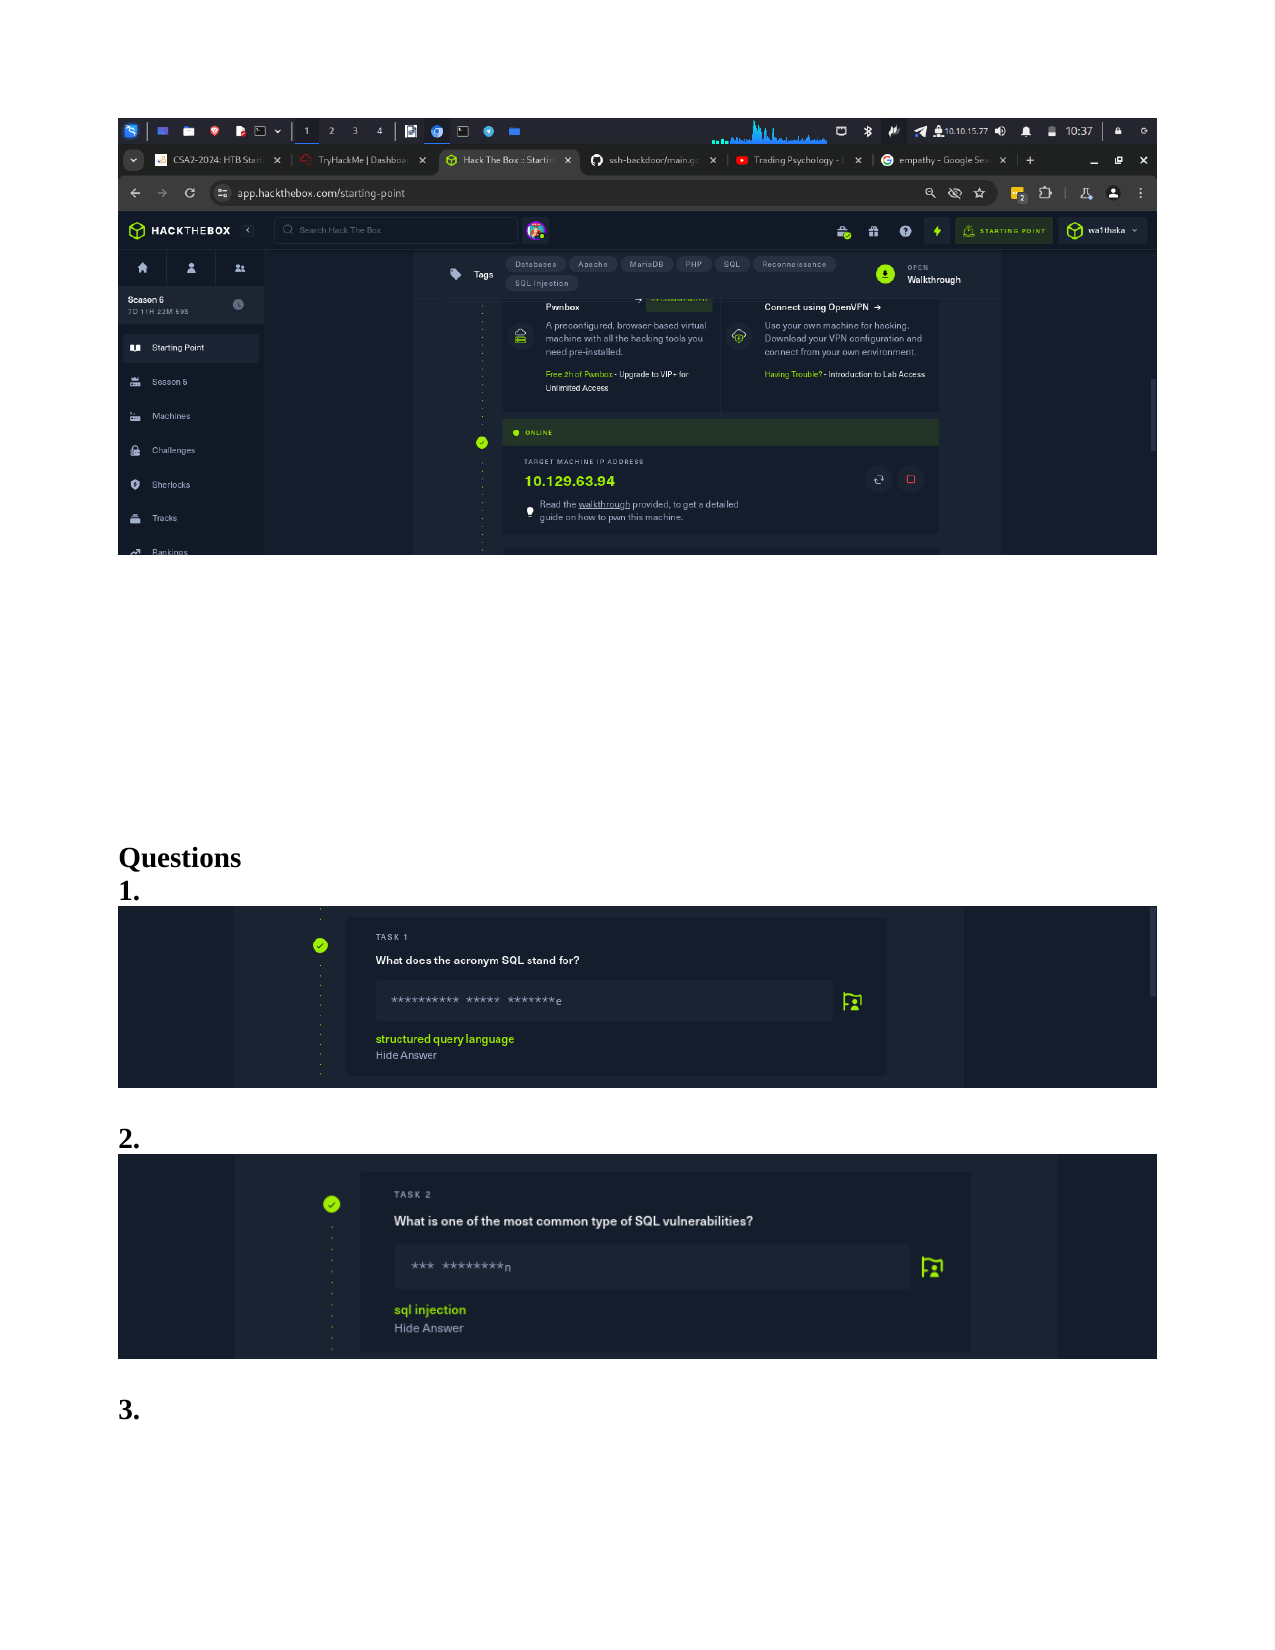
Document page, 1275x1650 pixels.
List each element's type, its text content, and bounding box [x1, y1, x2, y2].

picture [118, 1154, 1157, 1359]
text 3. [118, 1392, 1157, 1426]
text Questions [118, 840, 1157, 873]
text 1. [118, 873, 1157, 906]
picture [118, 118, 1157, 555]
text 2. [118, 1121, 1157, 1154]
picture [118, 906, 1157, 1088]
